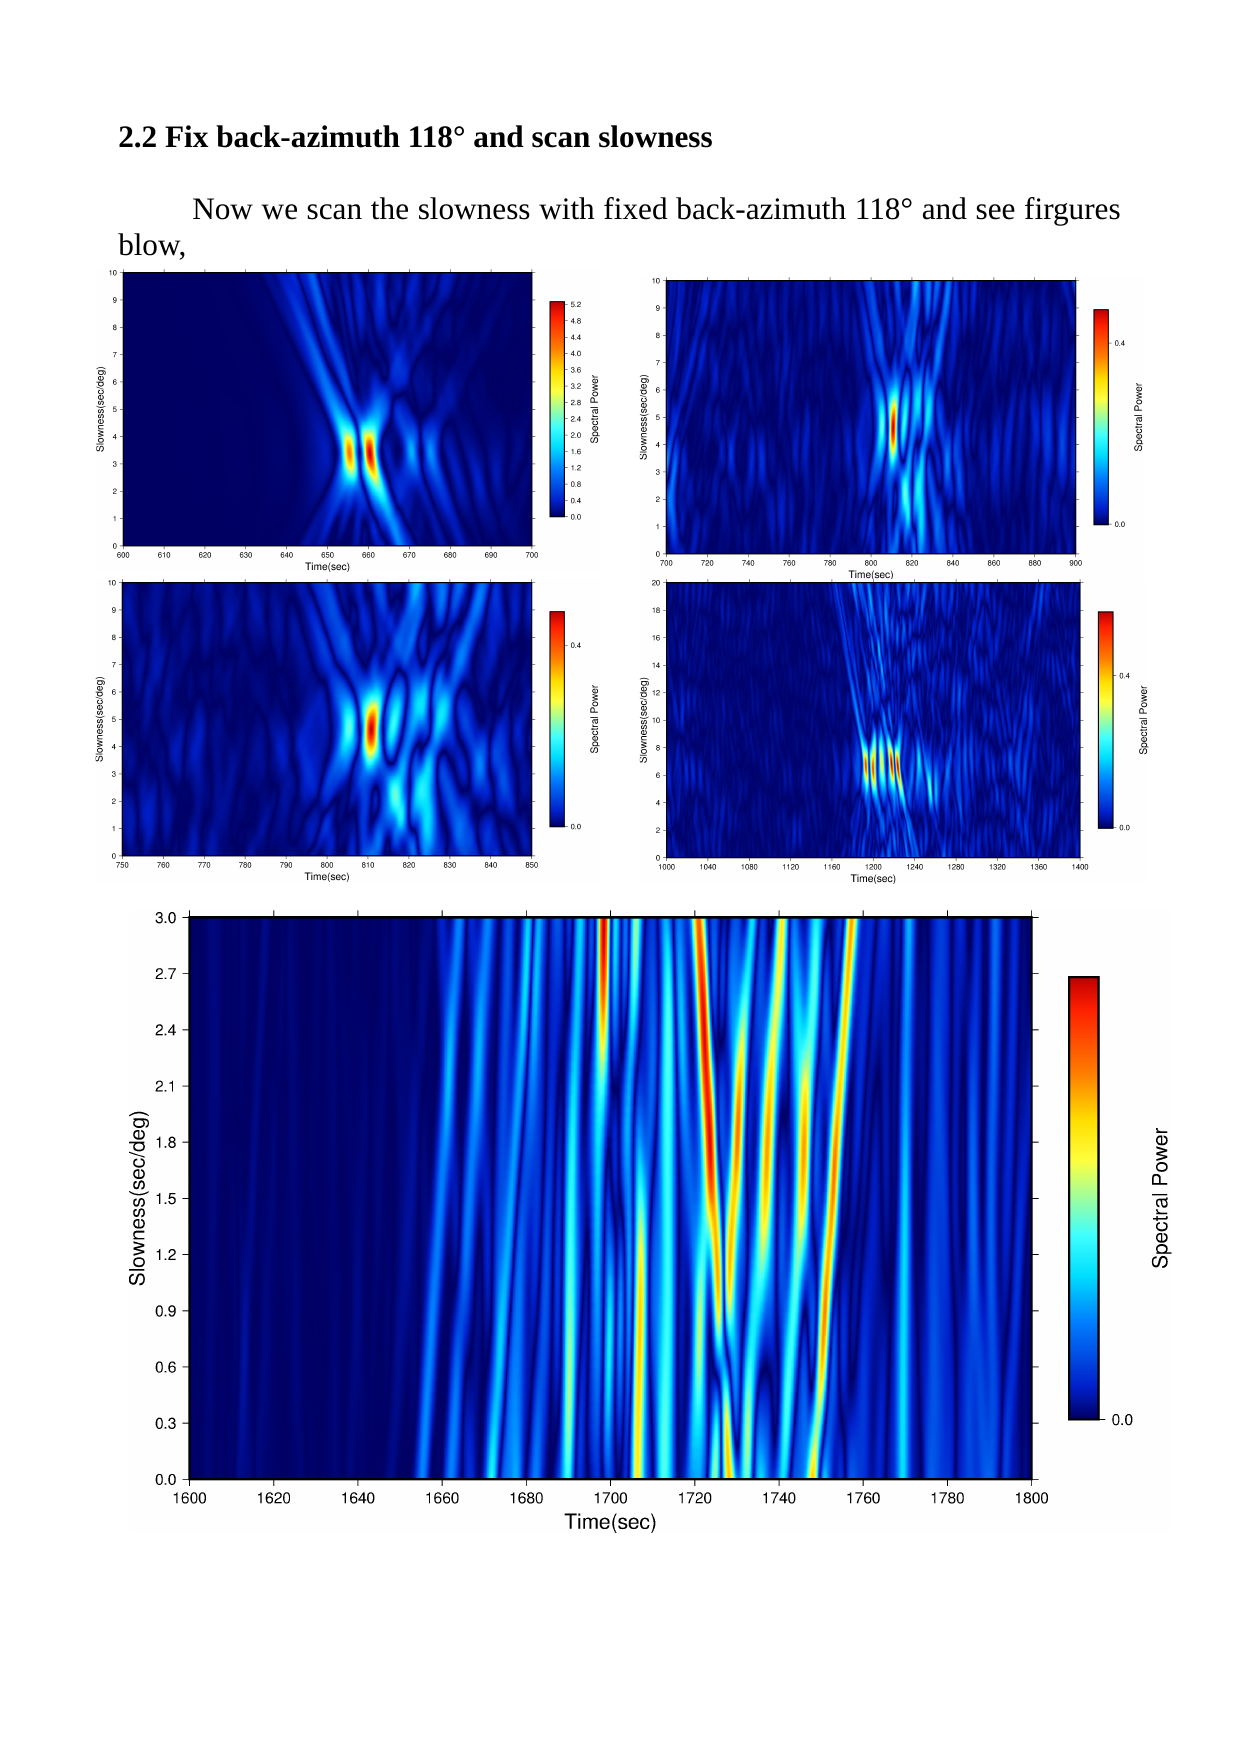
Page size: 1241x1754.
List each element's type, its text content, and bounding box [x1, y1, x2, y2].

picture [95, 579, 600, 882]
picture [639, 277, 1149, 884]
picture [129, 910, 1172, 1533]
picture [96, 269, 600, 572]
text 2.2 Fix back-azimuth 118° and scan slowness [118, 118, 1122, 154]
text Now we scan the slowness with fixed back-azimuth 118° and see firgures blow, [118, 190, 1122, 262]
